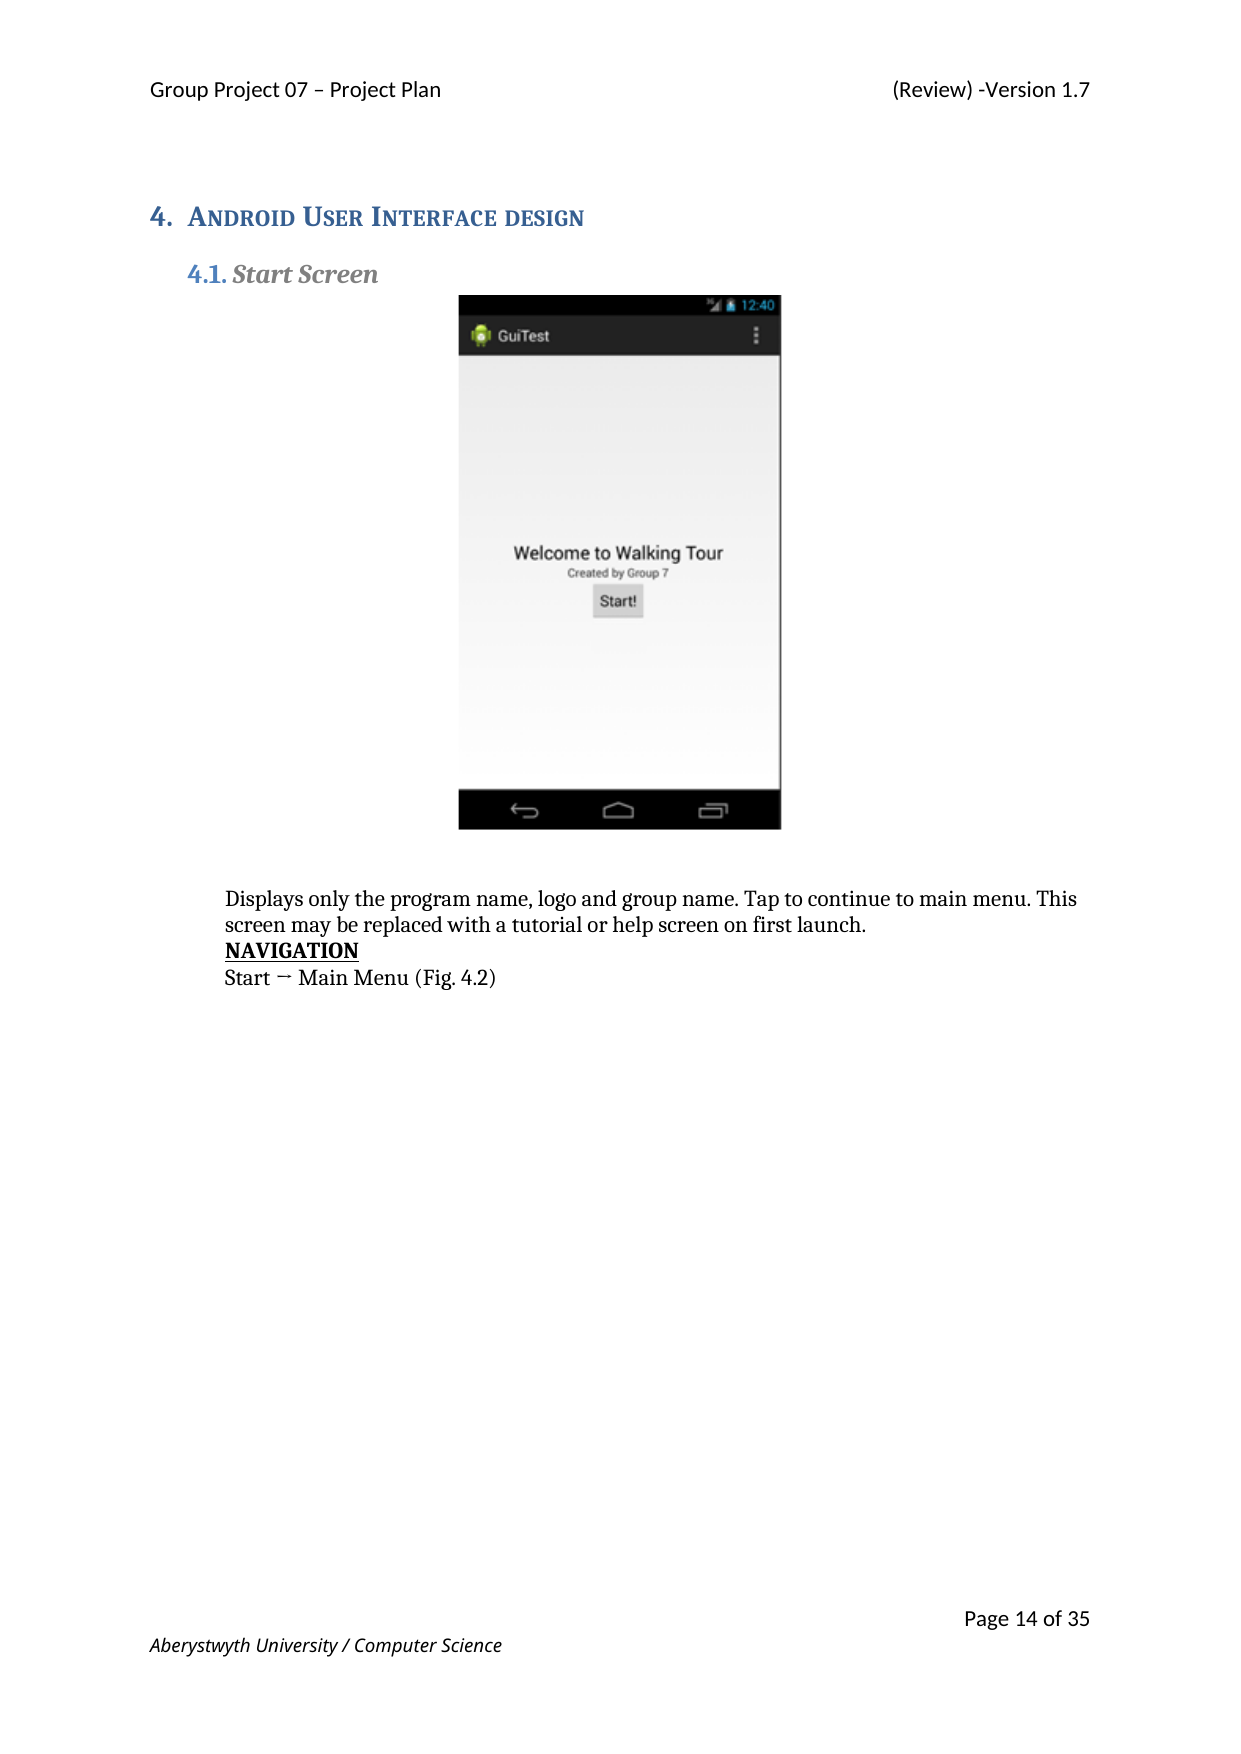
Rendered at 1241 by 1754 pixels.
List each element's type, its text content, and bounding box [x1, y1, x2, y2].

text Start → Main Menu (Fig. 4.2) [225, 964, 1090, 991]
text NAVIGATION [225, 938, 1090, 964]
text Displays only the program name, logo and group name. Tap to continue to main menu. This screen may be replaced with a tutorial or help screen on first launch. [225, 885, 1090, 938]
subtitle Start Screen [187, 259, 1090, 291]
subtitle Android User Interface design [150, 200, 1090, 233]
